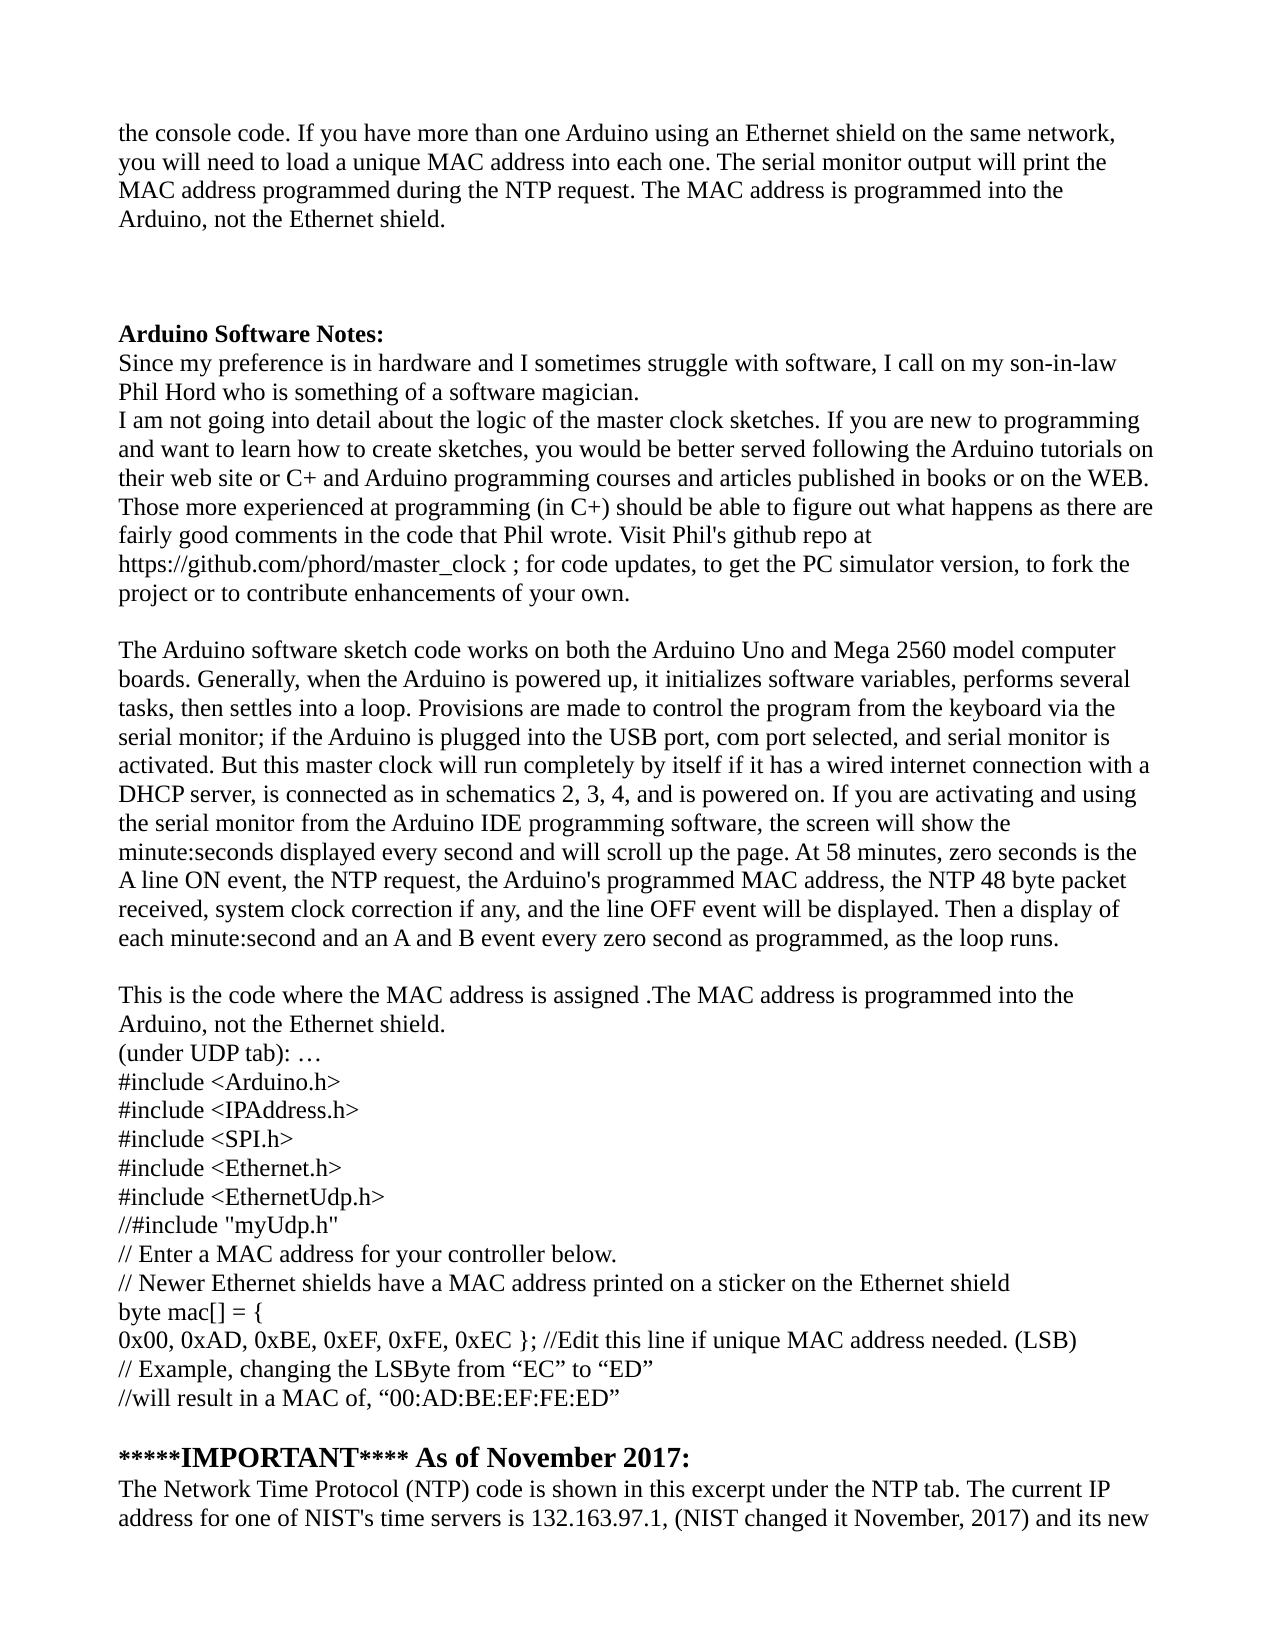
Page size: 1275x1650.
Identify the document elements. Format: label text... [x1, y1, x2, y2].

text 0x00, 0xAD, 0xBE, 0xEF, 0xFE, 0xEC }; //Edit this line if unique MAC address needed. (LSB) [118, 1326, 1157, 1354]
text Phil Hord who is something of a software magician. [118, 377, 1157, 406]
text The Network Time Protocol (NTP) code is shown in this excerpt under the NTP tab. The current IP [118, 1474, 1157, 1503]
text #include <SPI.h> [118, 1124, 1157, 1153]
text #include <Arduino.h> [118, 1067, 1157, 1096]
text you will need to load a unique MAC address into each one. The serial monitor output will print the [118, 147, 1157, 176]
text address for one of NIST's time servers is 132.163.97.1, (NIST changed it November, 2017) and its new [118, 1503, 1157, 1532]
text Since my preference is in hardware and I sometimes struggle with software, I call on my son-in-law [118, 348, 1157, 377]
text // Enter a MAC address for your controller below. [118, 1239, 1157, 1268]
text #include <EthernetUdp.h> [118, 1182, 1157, 1211]
text the console code. If you have more than one Arduino using an Ethernet shield on the same network, [118, 118, 1157, 147]
text byte mac[] = { [118, 1297, 1157, 1326]
text MAC address programmed during the NTP request. The MAC address is programmed into the [118, 176, 1157, 204]
text DHCP server, is connected as in schematics 2, 3, 4, and is powered on. If you are activating and using [118, 779, 1157, 808]
text //will result in a MAC of, “00:AD:BE:EF:FE:ED” [118, 1383, 1157, 1412]
text (under UDP tab): … [118, 1038, 1157, 1067]
text Arduino Software Notes: [118, 319, 1157, 348]
text received, system clock correction if any, and the line OFF event will be displayed. Then a display of [118, 894, 1157, 923]
text the serial monitor from the Arduino IDE programming software, the screen will show the [118, 808, 1157, 837]
text //#include "myUdp.h" [118, 1211, 1157, 1239]
text I am not going into detail about the logic of the master clock sketches. If you are new to programming and want to learn how to create sketches, you would be better served following the Arduino tutorials on their web site or C+ and Arduino programming courses and articles published in books or on the WEB. Those more experienced at programming (in C+) should be able to figure out what happens as there are fairly good comments in the code that Phil wrote. Visit Phil's github repo at https://github.com/phord/master_clock ; for code updates, to get the PC simulator version, to fork the project or to contribute enhancements of your own. [118, 406, 1157, 607]
text *****IMPORTANT**** As of November 2017: [118, 1441, 1157, 1474]
text Arduino, not the Ethernet shield. [118, 204, 1157, 233]
text This is the code where the MAC address is assigned .The MAC address is programmed into the Arduino, not the Ethernet shield. [118, 981, 1157, 1038]
text A line ON event, the NTP request, the Arduino's programmed MAC address, the NTP 48 byte packet [118, 866, 1157, 894]
text minute:seconds displayed every second and will scroll up the page. At 58 minutes, zero seconds is the [118, 837, 1157, 866]
text each minute:second and an A and B event every zero second as programmed, as the loop runs. [118, 923, 1157, 952]
text tasks, then settles into a loop. Provisions are made to control the program from the keyboard via the [118, 693, 1157, 722]
text serial monitor; if the Arduino is plugged into the USB port, com port selected, and serial monitor is [118, 722, 1157, 751]
text #include <Ethernet.h> [118, 1153, 1157, 1182]
text #include <IPAddress.h> [118, 1096, 1157, 1124]
text // Example, changing the LSByte from “EC” to “ED” [118, 1354, 1157, 1383]
text activated. But this master clock will run completely by itself if it has a wired internet connection with a [118, 751, 1157, 779]
text The Arduino software sketch code works on both the Arduino Uno and Mega 2560 model computer [118, 636, 1157, 664]
text // Newer Ethernet shields have a MAC address printed on a sticker on the Ethernet shield [118, 1268, 1157, 1297]
text boards. Generally, when the Arduino is powered up, it initializes software variables, performs several [118, 664, 1157, 693]
